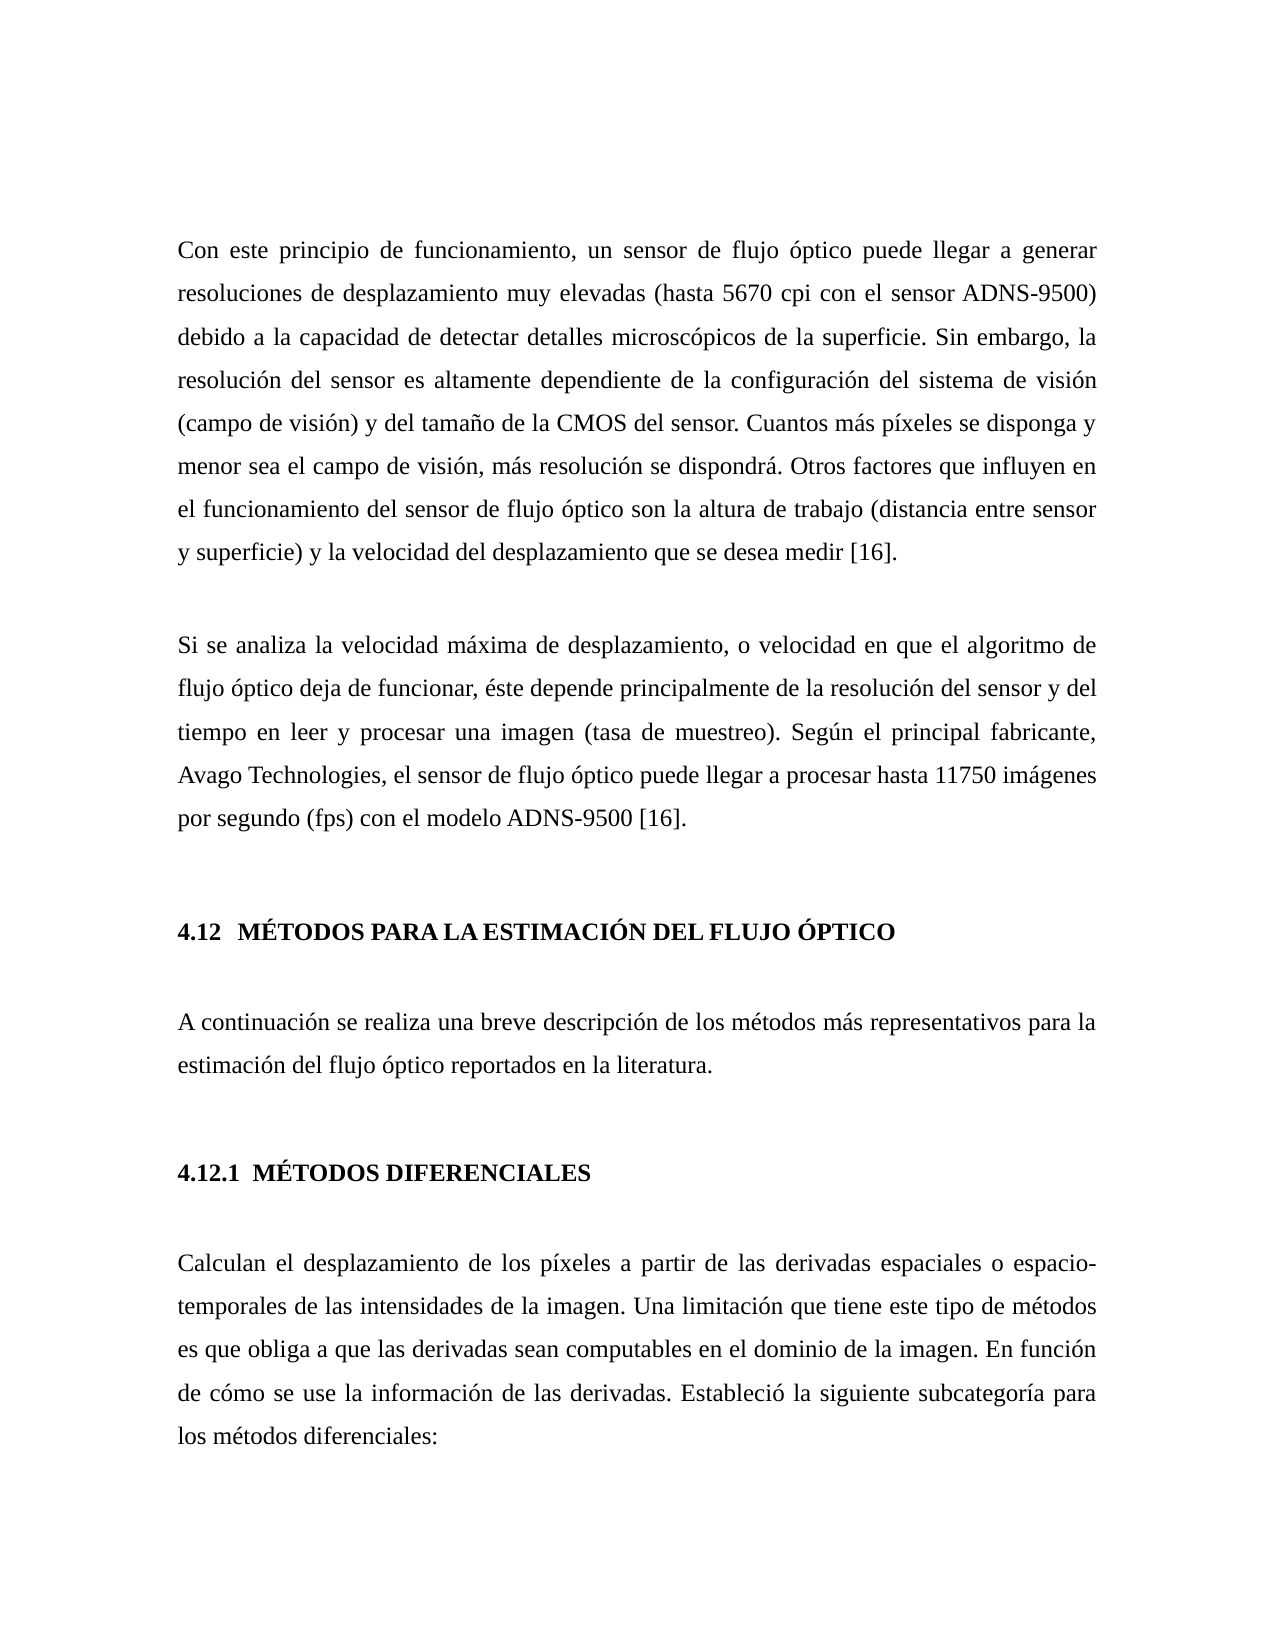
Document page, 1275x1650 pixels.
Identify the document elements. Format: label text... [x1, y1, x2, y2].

text Calculan el desplazamiento de los píxeles a partir de las derivadas espaciales o espacio-temporales de las intensidades de la imagen. Una limitación que tiene este tipo de métodos es que obliga a que las derivadas sean computables en el dominio de la imagen. En función de cómo se use la información de las derivadas. Estableció la siguiente subcategoría para los métodos diferenciales: [177, 1248, 1098, 1449]
text Si se analiza la velocidad máxima de desplazamiento, o velocidad en que el algoritmo de flujo óptico deja de funcionar, éste depende principalmente de la resolución del sensor y del tiempo en leer y procesar una imagen (tasa de muestreo). Según el principal fabricante, Avago Technologies, el sensor de flujo óptico puede llegar a procesar hasta 11750 imágenes por segundo (fps) con el modelo ADNS-9500 [16]. [177, 630, 1098, 832]
text Con este principio de funcionamiento, un sensor de flujo óptico puede llegar a generar resoluciones de desplazamiento muy elevadas (hasta 5670 cpi con el sensor ADNS-9500) debido a la capacidad de detectar detalles microscópicos de la superficie. Sin embargo, la resolución del sensor es altamente dependiente de la configuración del sistema de visión (campo de visión) y del tamaño de la CMOS del sensor. Cuantos más píxeles se disponga y menor sea el campo de visión, más resolución se dispondrá. Otros factores que influyen en el funcionamiento del sensor de flujo óptico son la altura de trabajo (distancia entre sensor y superficie) y la velocidad del desplazamiento que se desea medir [16]. [177, 235, 1098, 566]
subtitle MÉTODOS PARA LA ESTIMACIÓN DEL FLUJO ÓPTICO [177, 917, 1098, 946]
text A continuación se realiza una breve descripción de los métodos más representativos para la estimación del flujo óptico reportados en la literatura. [177, 1007, 1098, 1079]
subtitle MÉTODOS DIFERENCIALES [177, 1158, 1098, 1187]
